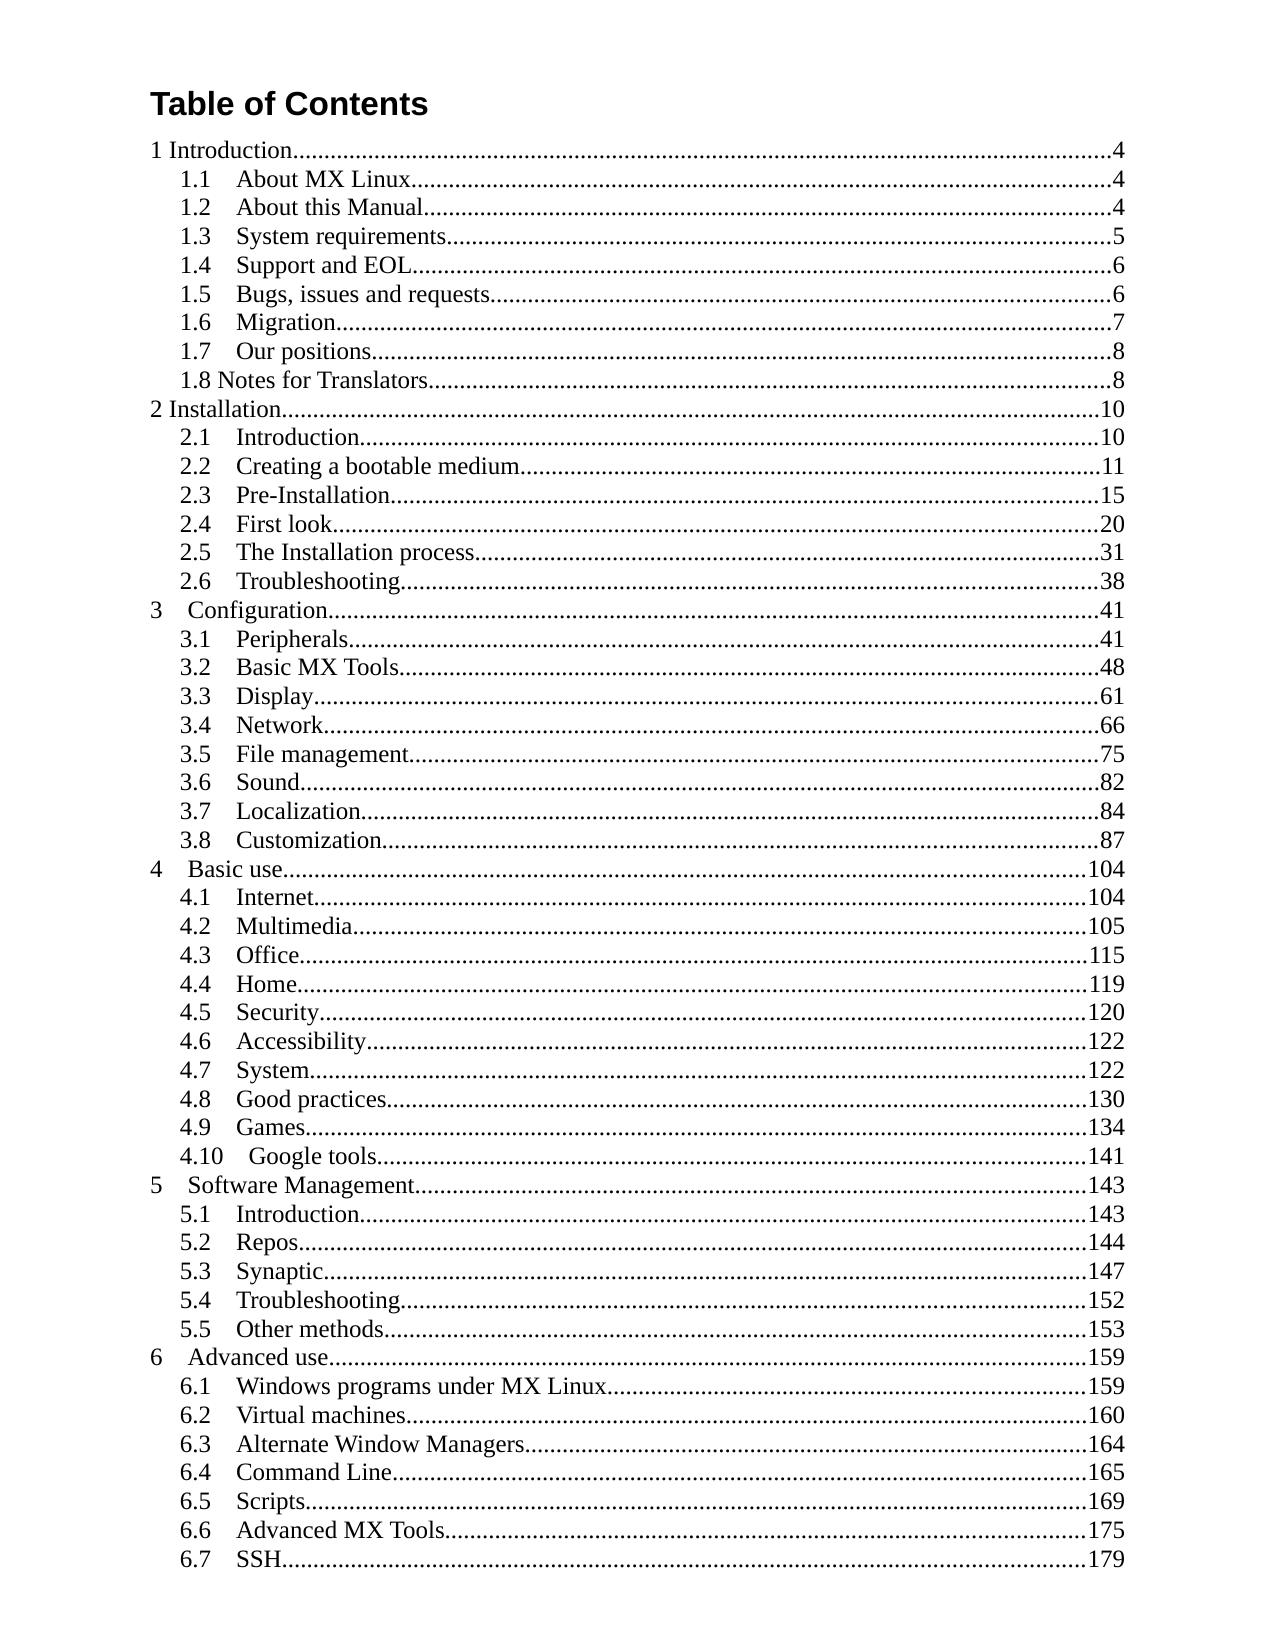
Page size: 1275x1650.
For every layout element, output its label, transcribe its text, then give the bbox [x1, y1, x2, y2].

text 6.6 Advanced MX Tools 175 [179, 1515, 1125, 1544]
text 4.10 Google tools 141 [179, 1141, 1125, 1170]
text 4.3 Office 115 [179, 940, 1125, 969]
text 3.8 Customization 87 [179, 825, 1125, 854]
text 2.6 Troubleshooting 38 [179, 566, 1125, 595]
text 6.5 Scripts 169 [179, 1486, 1125, 1515]
text 5.1 Introduction 143 [179, 1199, 1125, 1227]
text 5.3 Synaptic 147 [179, 1256, 1125, 1285]
text 1.5 Bugs, issues and requests 6 [179, 279, 1125, 307]
text 4.5 Security 120 [179, 997, 1125, 1026]
text 4.6 Accessibility 122 [179, 1026, 1125, 1055]
text 1.6 Migration 7 [179, 307, 1125, 336]
text 6.1 Windows programs under MX Linux 159 [179, 1371, 1125, 1400]
text 2.4 First look 20 [179, 509, 1125, 537]
text 1.2 About this Manual 4 [179, 192, 1125, 221]
text 6.7 SSH 179 [179, 1544, 1125, 1572]
text 1.4 Support and EOL 6 [179, 250, 1125, 279]
text 4.7 System 122 [179, 1055, 1125, 1084]
text 3.3 Display 61 [179, 681, 1125, 710]
text 4.1 Internet 104 [179, 882, 1125, 911]
text 6.2 Virtual machines 160 [179, 1400, 1125, 1429]
text 1.3 System requirements 5 [179, 221, 1125, 250]
subtitle Table of Contents [150, 84, 1125, 122]
text 3.5 File management 75 [179, 739, 1125, 767]
text 5.5 Other methods 153 [179, 1314, 1125, 1342]
text 2.1 Introduction 10 [179, 422, 1125, 451]
text 4.4 Home 119 [179, 969, 1125, 997]
text 1.1 About MX Linux 4 [179, 164, 1125, 192]
text 2.3 Pre-Installation 15 [179, 480, 1125, 509]
text 6.3 Alternate Window Managers 164 [179, 1429, 1125, 1457]
text 2.5 The Installation process 31 [179, 537, 1125, 566]
text 4.9 Games 134 [179, 1112, 1125, 1141]
text 2.2 Creating a bootable medium 11 [179, 451, 1125, 480]
text 3.6 Sound 82 [179, 767, 1125, 796]
text 1.7 Our positions 8 [179, 336, 1125, 365]
text 5.2 Repos 144 [179, 1227, 1125, 1256]
text 3.1 Peripherals 41 [179, 624, 1125, 652]
text 6.4 Command Line 165 [179, 1457, 1125, 1486]
text 3.7 Localization 84 [179, 796, 1125, 825]
text 3.2 Basic MX Tools 48 [179, 652, 1125, 681]
text 3.4 Network 66 [179, 710, 1125, 739]
text 5.4 Troubleshooting 152 [179, 1285, 1125, 1314]
text 4.8 Good practices 130 [179, 1084, 1125, 1112]
text 1.8 Notes for Translators 8 [179, 365, 1125, 394]
text 4.2 Multimedia 105 [179, 911, 1125, 940]
